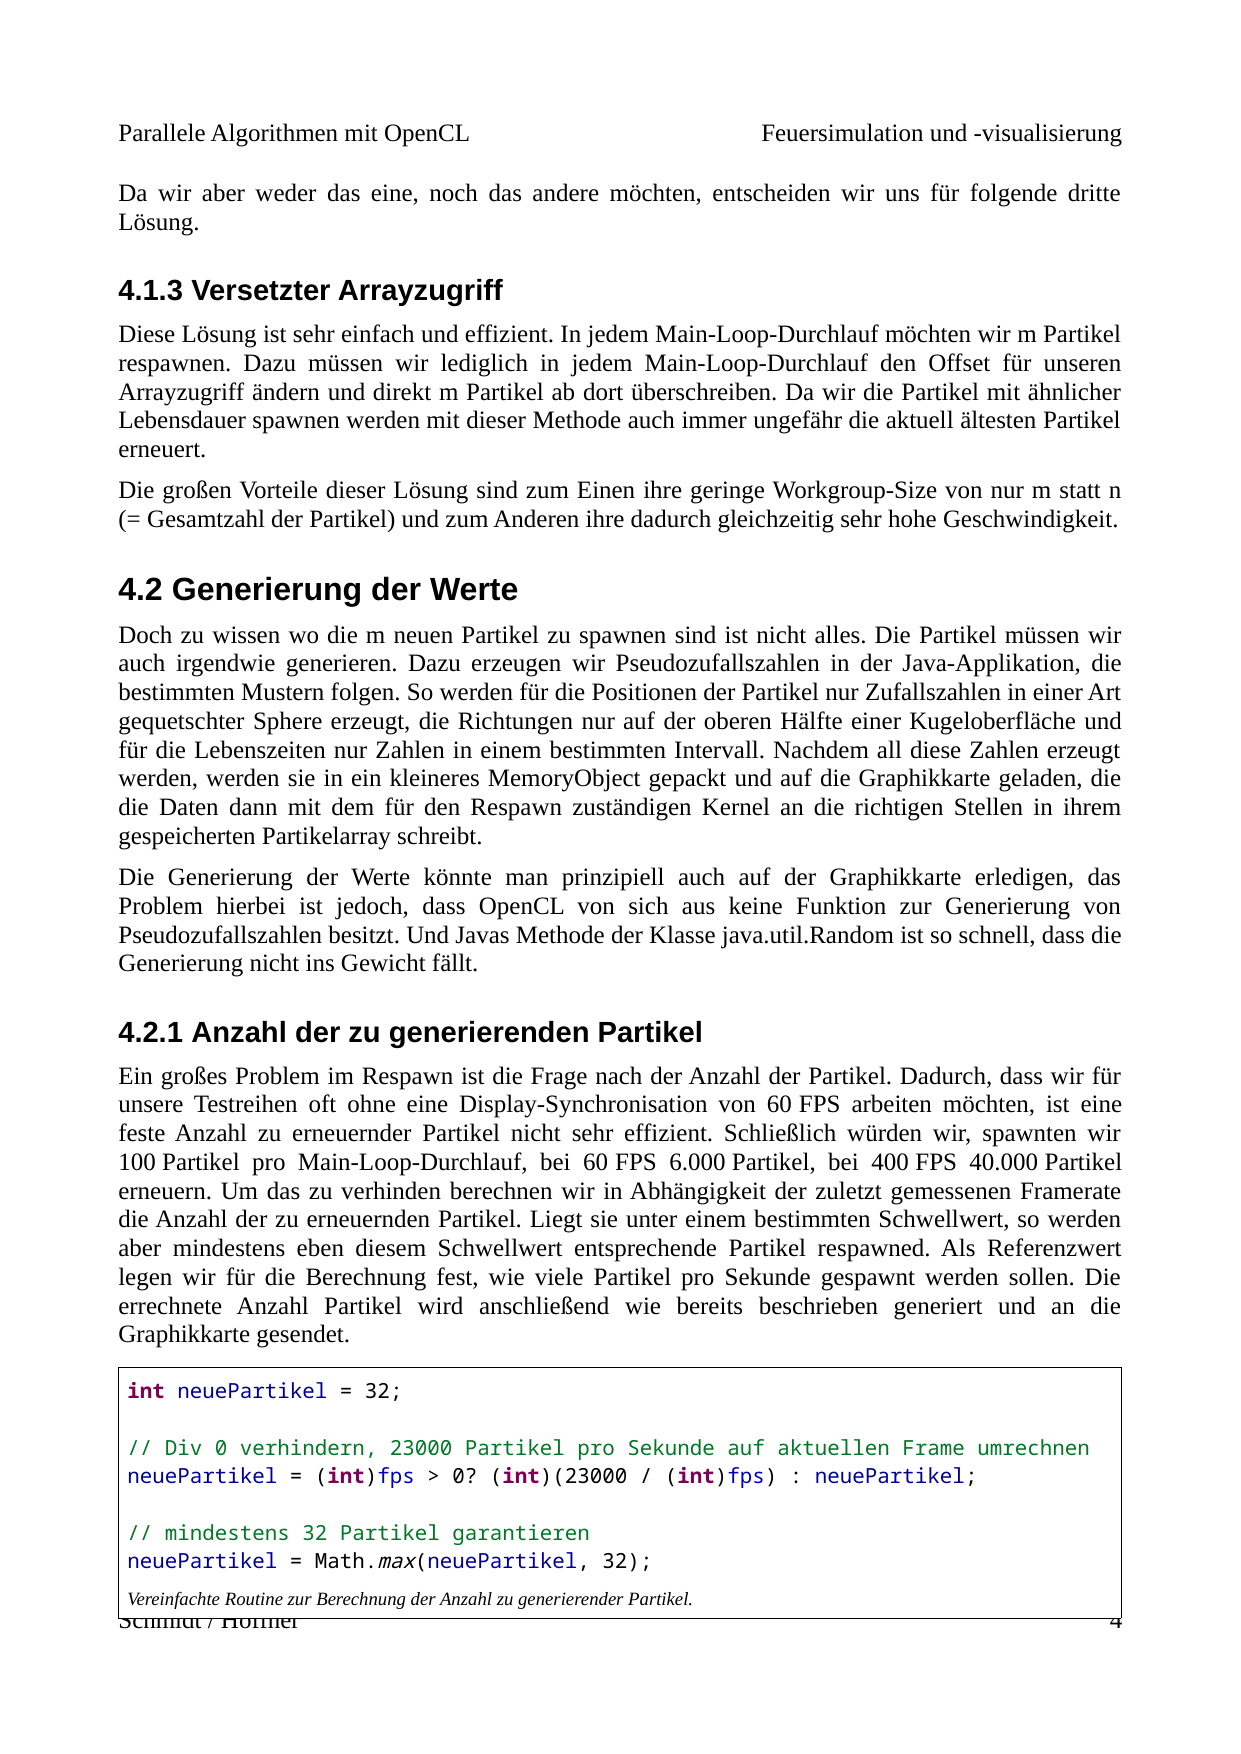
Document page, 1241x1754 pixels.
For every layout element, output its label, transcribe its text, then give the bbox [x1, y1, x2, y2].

text Vereinfachte Routine zur Berechnung der Anzahl zu generierender Partikel. [127, 1587, 1112, 1609]
text neuePartikel = Math.max(neuePartikel, 32); [127, 1546, 1112, 1575]
text int neuePartikel = 32; [127, 1376, 1112, 1404]
text Diese Lösung ist sehr einfach und effizient. In jedem Main-Loop-Durchlauf möchten wir m Partikel respawnen. Dazu müssen wir lediglich in jedem Main-Loop-Durchlauf den Offset für unseren Arrayzugriff ändern und direkt m Partikel ab dort überschreiben. Da wir die Partikel mit ähnlicher Lebensdauer spawnen werden mit dieser Methode auch immer ungefähr die aktuell ältesten Partikel erneuert. [118, 319, 1122, 463]
text Da wir aber weder das eine, noch das andere möchten, entscheiden wir uns für folgende dritte Lösung. [118, 178, 1122, 236]
text Die großen Vorteile dieser Lösung sind zum Einen ihre geringe Workgroup-Size von nur m statt n (= Gesamtzahl der Partikel) und zum Anderen ihre dadurch gleichzeitig sehr hohe Geschwindigkeit. [118, 475, 1122, 533]
text Ein großes Problem im Respawn ist die Frage nach der Anzahl der Partikel. Dadurch, dass wir für unsere Testreihen oft ohne eine Display-Synchronisation von 60 FPS arbeiten möchten, ist eine feste Anzahl zu erneuernder Partikel nicht sehr effizient. Schließlich würden wir, spawnten wir 100 Partikel pro Main-Loop-Durchlauf, bei 60 FPS 6.000 Partikel, bei 400 FPS 40.000 Partikel erneuern. Um das zu verhinden berechnen wir in Abhängigkeit der zuletzt gemessenen Framerate die Anzahl der zu erneuernden Partikel. Liegt sie unter einem bestimmten Schwellwert, so werden aber mindestens eben diesem Schwellwert entsprechende Partikel respawned. Als Referenzwert legen wir für die Berechnung fest, wie viele Partikel pro Sekunde gespawnt werden sollen. Die errechnete Anzahl Partikel wird anschließend wie bereits beschrieben generiert und an die Graphikkarte gesendet. [118, 1061, 1122, 1348]
text // mindestens 32 Partikel garantieren [127, 1518, 1112, 1546]
subtitle Generierung der Werte [118, 570, 1122, 607]
text Die Generierung der Werte könnte man prinzipiell auch auf der Graphikkarte erledigen, das Problem hierbei ist jedoch, dass OpenCL von sich aus keine Funktion zur Generierung von Pseudozufallszahlen besitzt. Und Javas Methode der Klasse java.util.Random ist so schnell, dass die Generierung nicht ins Gewicht fällt. [118, 862, 1122, 977]
subtitle Anzahl der zu generierenden Partikel [118, 1015, 1122, 1048]
subtitle Versetzter Arrayzugriff [118, 273, 1122, 307]
text neuePartikel = (int)fps > 0? (int)(23000 / (int)fps) : neuePartikel; [127, 1461, 1112, 1489]
text // Div 0 verhindern, 23000 Partikel pro Sekunde auf aktuellen Frame umrechnen [127, 1433, 1112, 1461]
text Doch zu wissen wo die m neuen Partikel zu spawnen sind ist nicht alles. Die Partikel müssen wir auch irgendwie generieren. Dazu erzeugen wir Pseudozufallszahlen in der Java-Applikation, die bestimmten Mustern folgen. So werden für die Positionen der Partikel nur Zufallszahlen in einer Art gequetschter Sphere erzeugt, die Richtungen nur auf der oberen Hälfte einer Kugeloberfläche und für die Lebenszeiten nur Zahlen in einem bestimmten Intervall. Nachdem all diese Zahlen erzeugt werden, werden sie in ein kleineres MemoryObject gepackt und auf die Graphikkarte geladen, die die Daten dann mit dem für den Respawn zuständigen Kernel an die richtigen Stellen in ihrem gespeicherten Partikelarray schreibt. [118, 620, 1122, 850]
